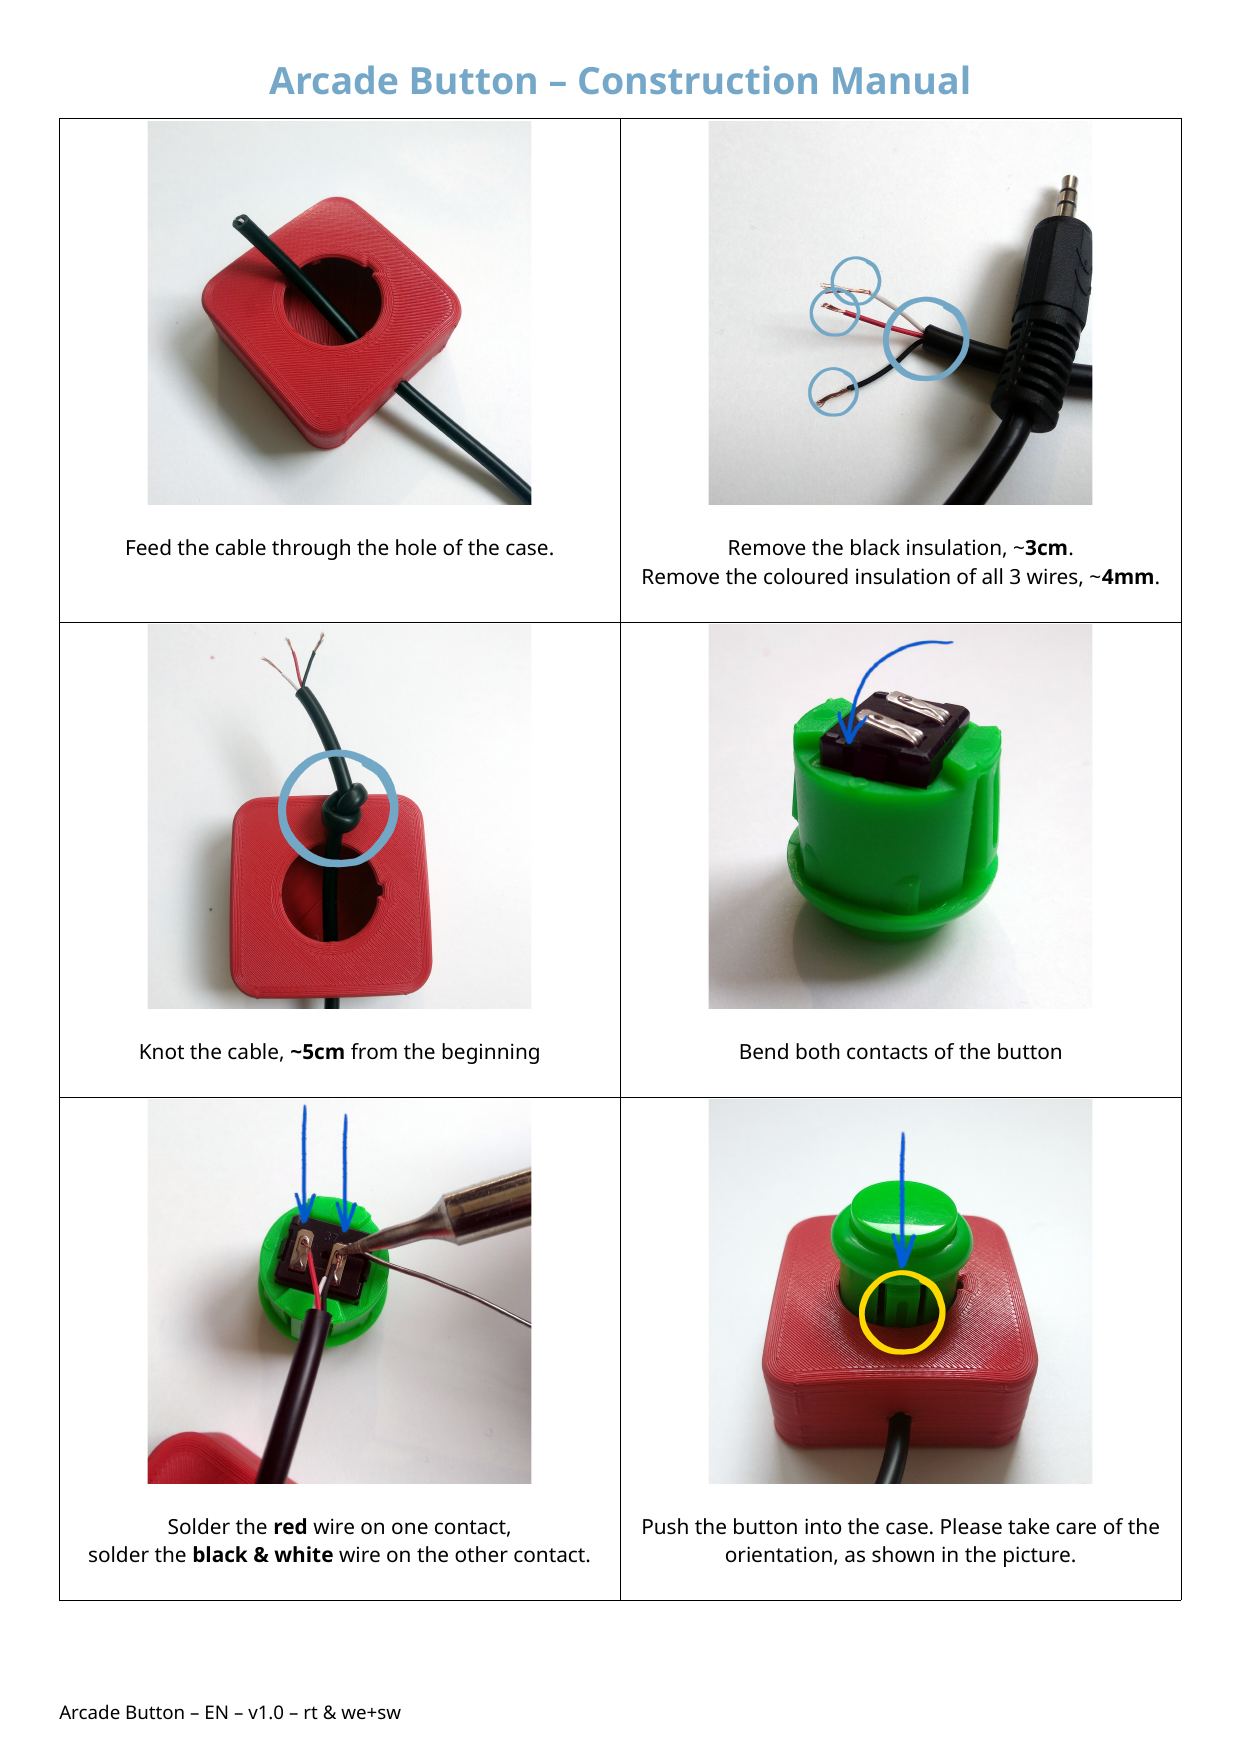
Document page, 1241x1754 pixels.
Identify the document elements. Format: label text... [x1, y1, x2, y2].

picture [708, 624, 1093, 1009]
picture [708, 121, 1093, 505]
picture [147, 1099, 532, 1484]
picture [708, 1099, 1093, 1484]
picture [147, 624, 532, 1009]
table_cell Knot the cable, ~5cm from the beginning [60, 623, 620, 1097]
table_header Remove the black insulation, ~3cm. Remove the coloured insulation of all 3 wires, ~4mm. [621, 119, 1181, 622]
table_cell Solder the red wire on one contact, solder the black & white wire on the other contact. [60, 1098, 620, 1600]
subtitle Arcade Button – Construction Manual [59, 54, 1181, 106]
table_cell Bend both contacts of the button [621, 623, 1181, 1097]
table_cell Push the button into the case. Please take care of the orientation, as shown in the picture. [621, 1098, 1181, 1600]
picture [147, 121, 532, 505]
table_header Feed the cable through the hole of the case. [60, 119, 620, 622]
